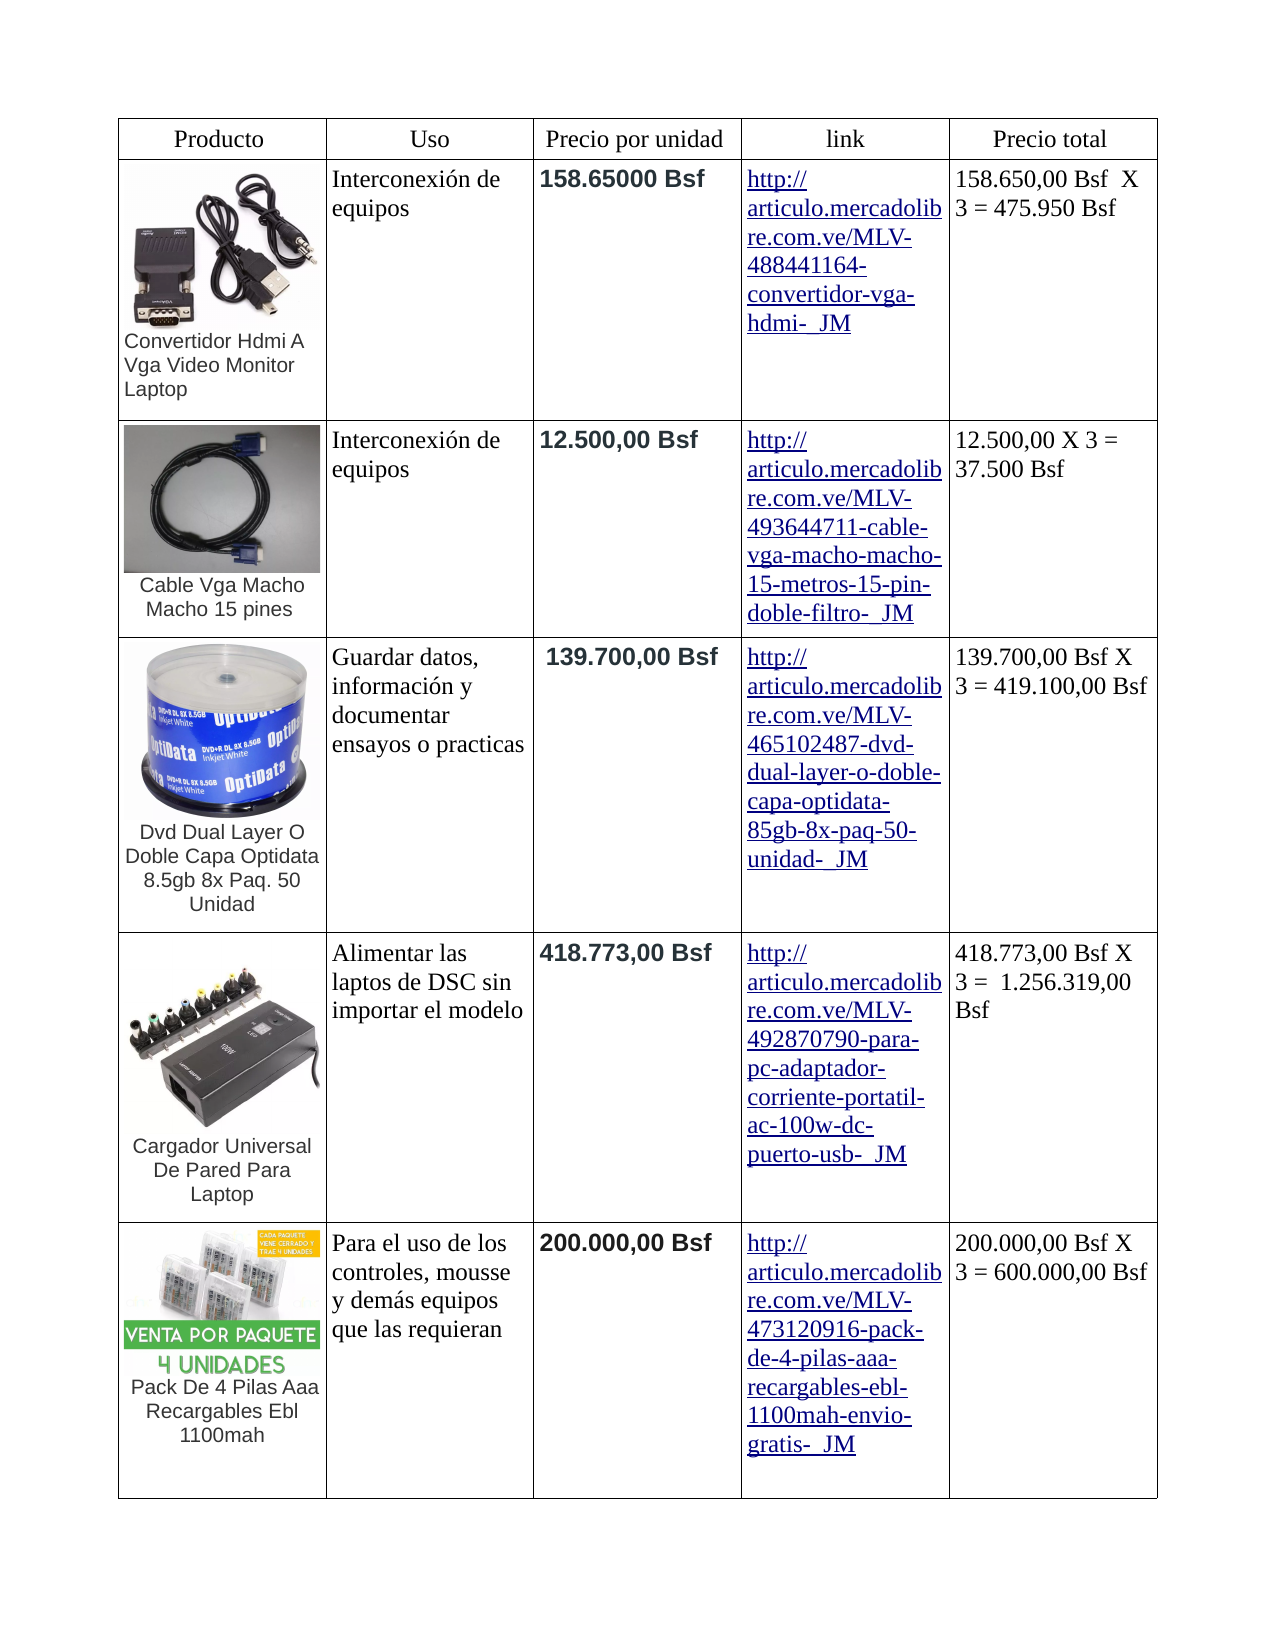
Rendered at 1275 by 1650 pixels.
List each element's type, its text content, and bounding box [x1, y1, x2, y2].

table_cell Cargador Universal De Pared Para Laptop [119, 933, 326, 1222]
table_cell 139.700,00 Bsf [534, 638, 741, 932]
table_header Uso [327, 119, 533, 158]
table_cell 12.500,00 Bsf [534, 421, 741, 637]
table_cell Cable Vga Macho Macho 15 pines [119, 573, 326, 637]
table_cell Interconexión de equipos [327, 160, 533, 419]
table_cell Dvd Dual Layer O Doble Capa Optidata 8.5gb 8x Paq. 50 Unidad [119, 643, 326, 932]
table_header link [742, 119, 949, 158]
table_cell 200.000,00 Bsf [534, 1223, 741, 1497]
table_header Precio por unidad [534, 119, 741, 158]
table_cell Guardar datos, información y documentar ensayos o practicas [327, 638, 533, 932]
table_cell 12.500,00 X 3 = 37.500 Bsf [950, 421, 1157, 637]
table_cell 418.773,00 Bsf X 3 = 1.256.319,00 Bsf [950, 933, 1157, 1222]
table_cell 200.000,00 Bsf X 3 = 600.000,00 Bsf [950, 1223, 1157, 1497]
table_cell Pack De 4 Pilas Aaa Recargables Ebl 1100mah [119, 1223, 326, 1497]
table_cell http://articulo.mercadolibre.com.ve/MLV-493644711-cable-vga-macho-macho-15-metros-15-pin-doble-filtro-_JM [742, 421, 949, 637]
table_header Precio total [950, 119, 1157, 158]
picture [123, 642, 320, 820]
picture [123, 937, 320, 1134]
table_cell http://articulo.mercadolibre.com.ve/MLV-473120916-pack-de-4-pilas-aaa-recargables-ebl-1100mah-envio-gratis-_JM [742, 1223, 949, 1497]
table_cell 418.773,00 Bsf [534, 933, 741, 1222]
table_cell http://articulo.mercadolibre.com.ve/MLV-492870790-para-pc-adaptador-corriente-portatil-ac-100w-dc-puerto-usb-_JM [742, 933, 949, 1222]
table_cell Interconexión de equipos [327, 421, 533, 637]
table_cell Alimentar las laptos de DSC sin importar el modelo [327, 933, 533, 1222]
table_cell 158.650,00 Bsf X 3 = 475.950 Bsf [950, 160, 1157, 419]
table_cell Para el uso de los controles, mousse y demás equipos que las requieran [327, 1223, 533, 1497]
table_header Producto [119, 119, 326, 158]
picture [123, 425, 320, 573]
table_cell Convertidor Hdmi A Vga Video Monitor Laptop [119, 160, 326, 419]
table_cell http://articulo.mercadolibre.com.ve/MLV-488441164-convertidor-vga-hdmi-_JM [742, 160, 949, 419]
table_cell [119, 421, 326, 572]
table_cell 158.65000 Bsf [534, 160, 741, 419]
table_cell 139.700,00 Bsf X 3 = 419.100,00 Bsf [950, 638, 1157, 932]
picture [123, 164, 320, 330]
picture [123, 1227, 320, 1376]
table_cell http://articulo.mercadolibre.com.ve/MLV-465102487-dvd-dual-layer-o-doble-capa-optidata-85gb-8x-paq-50-unidad-_JM [742, 638, 949, 932]
